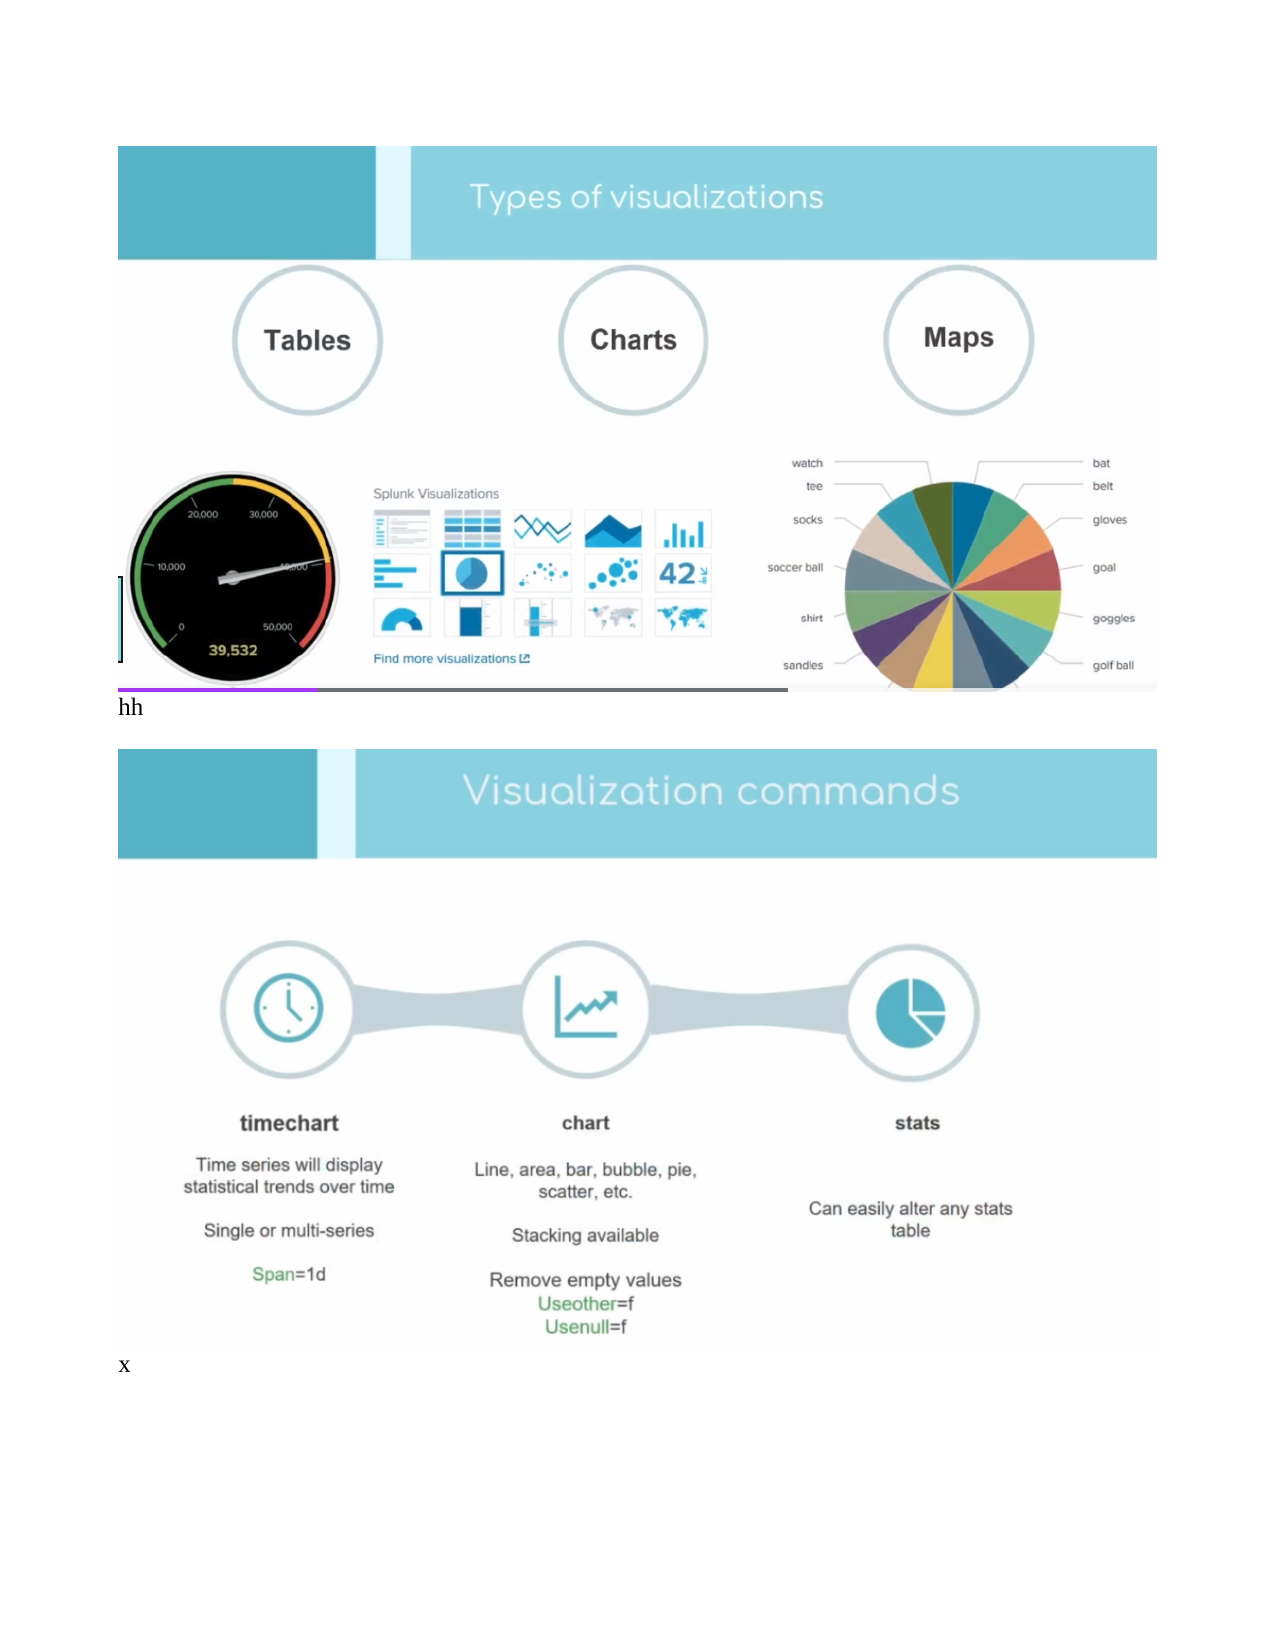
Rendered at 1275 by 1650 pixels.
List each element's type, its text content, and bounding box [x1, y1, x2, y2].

text hh [118, 692, 1157, 721]
text x [118, 1349, 1157, 1378]
picture [118, 749, 1157, 1349]
picture [118, 146, 1157, 692]
